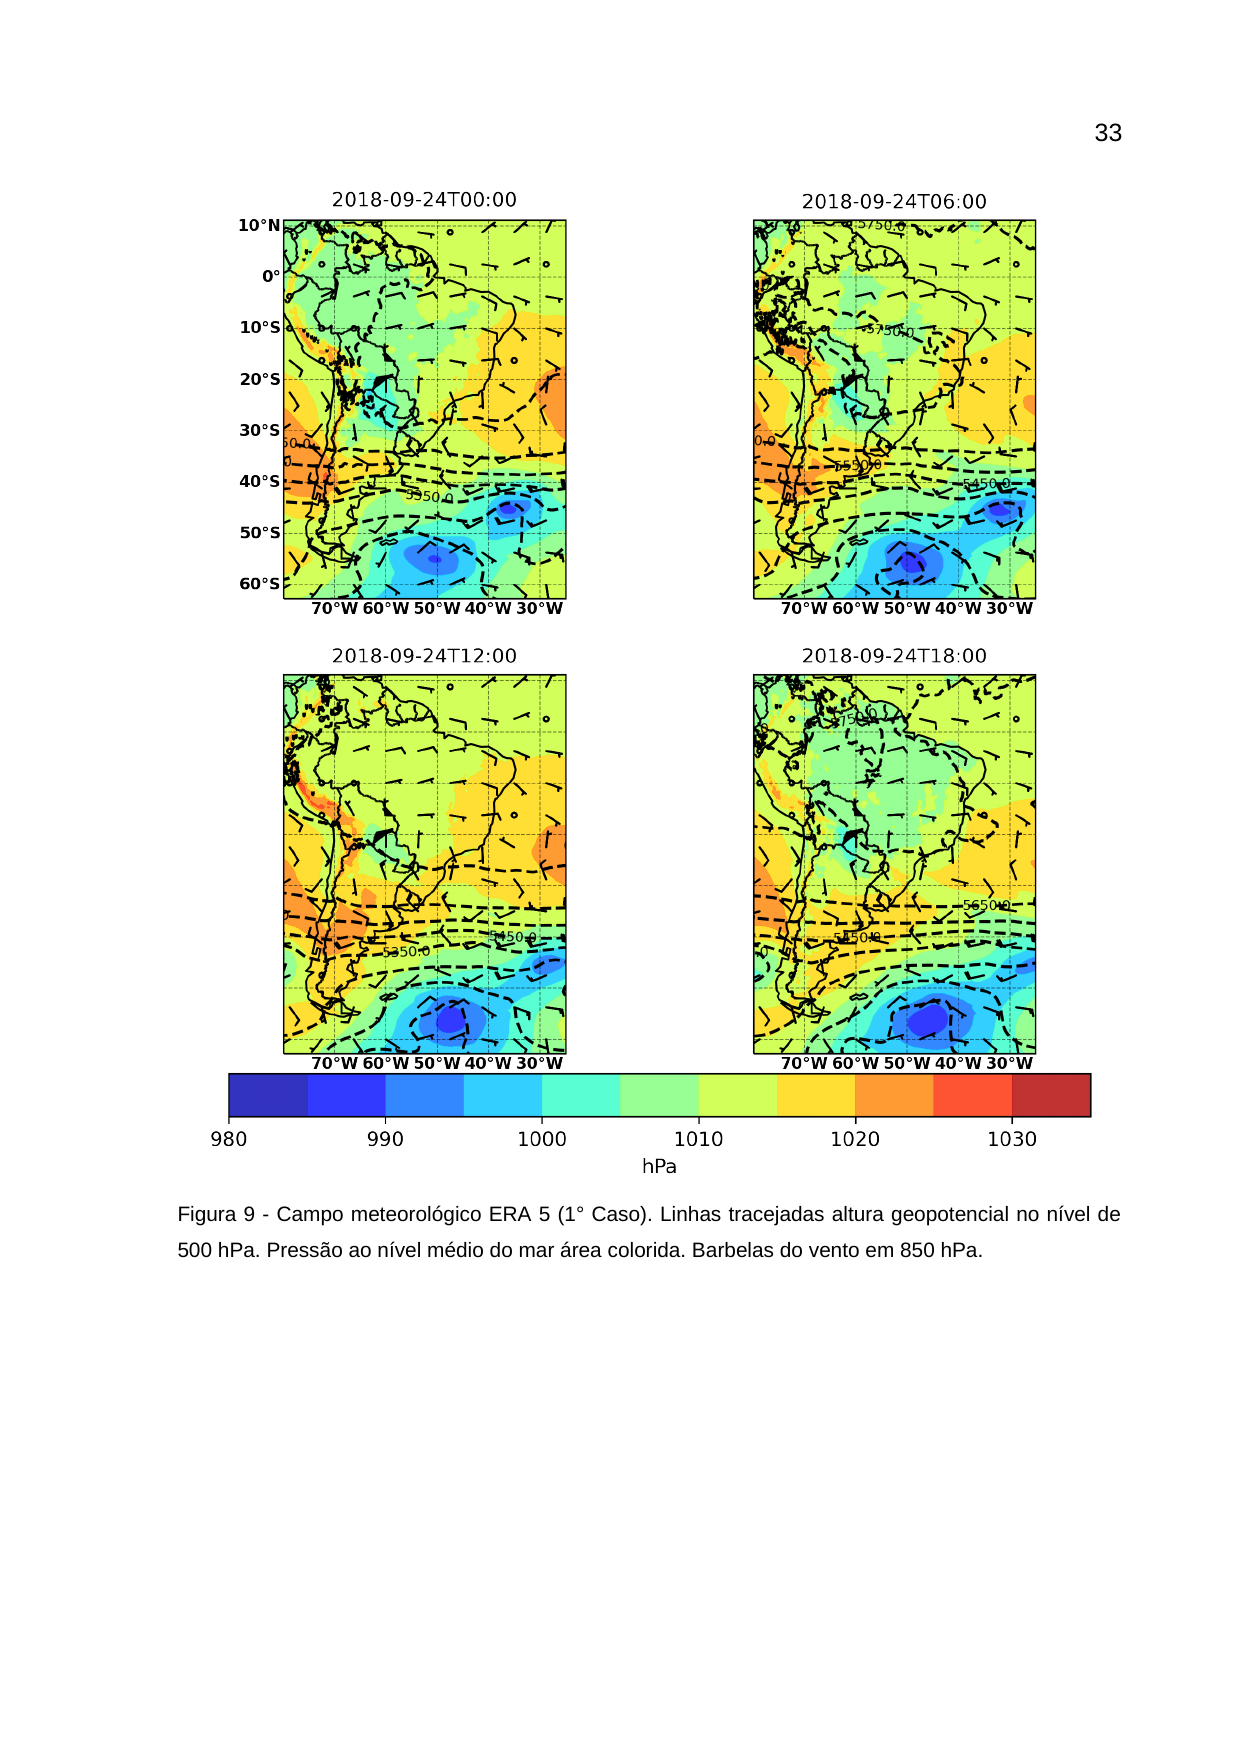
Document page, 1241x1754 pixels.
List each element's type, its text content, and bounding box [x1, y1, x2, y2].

picture [196, 177, 1104, 1191]
text Figura 9 - Campo meteorológico ERA 5 (1° Caso). Linhas tracejadas altura geopotencial no nível de 500 hPa. Pressão ao nível médio do mar área colorida. Barbelas do vento em 850 hPa. [177, 177, 1122, 1262]
